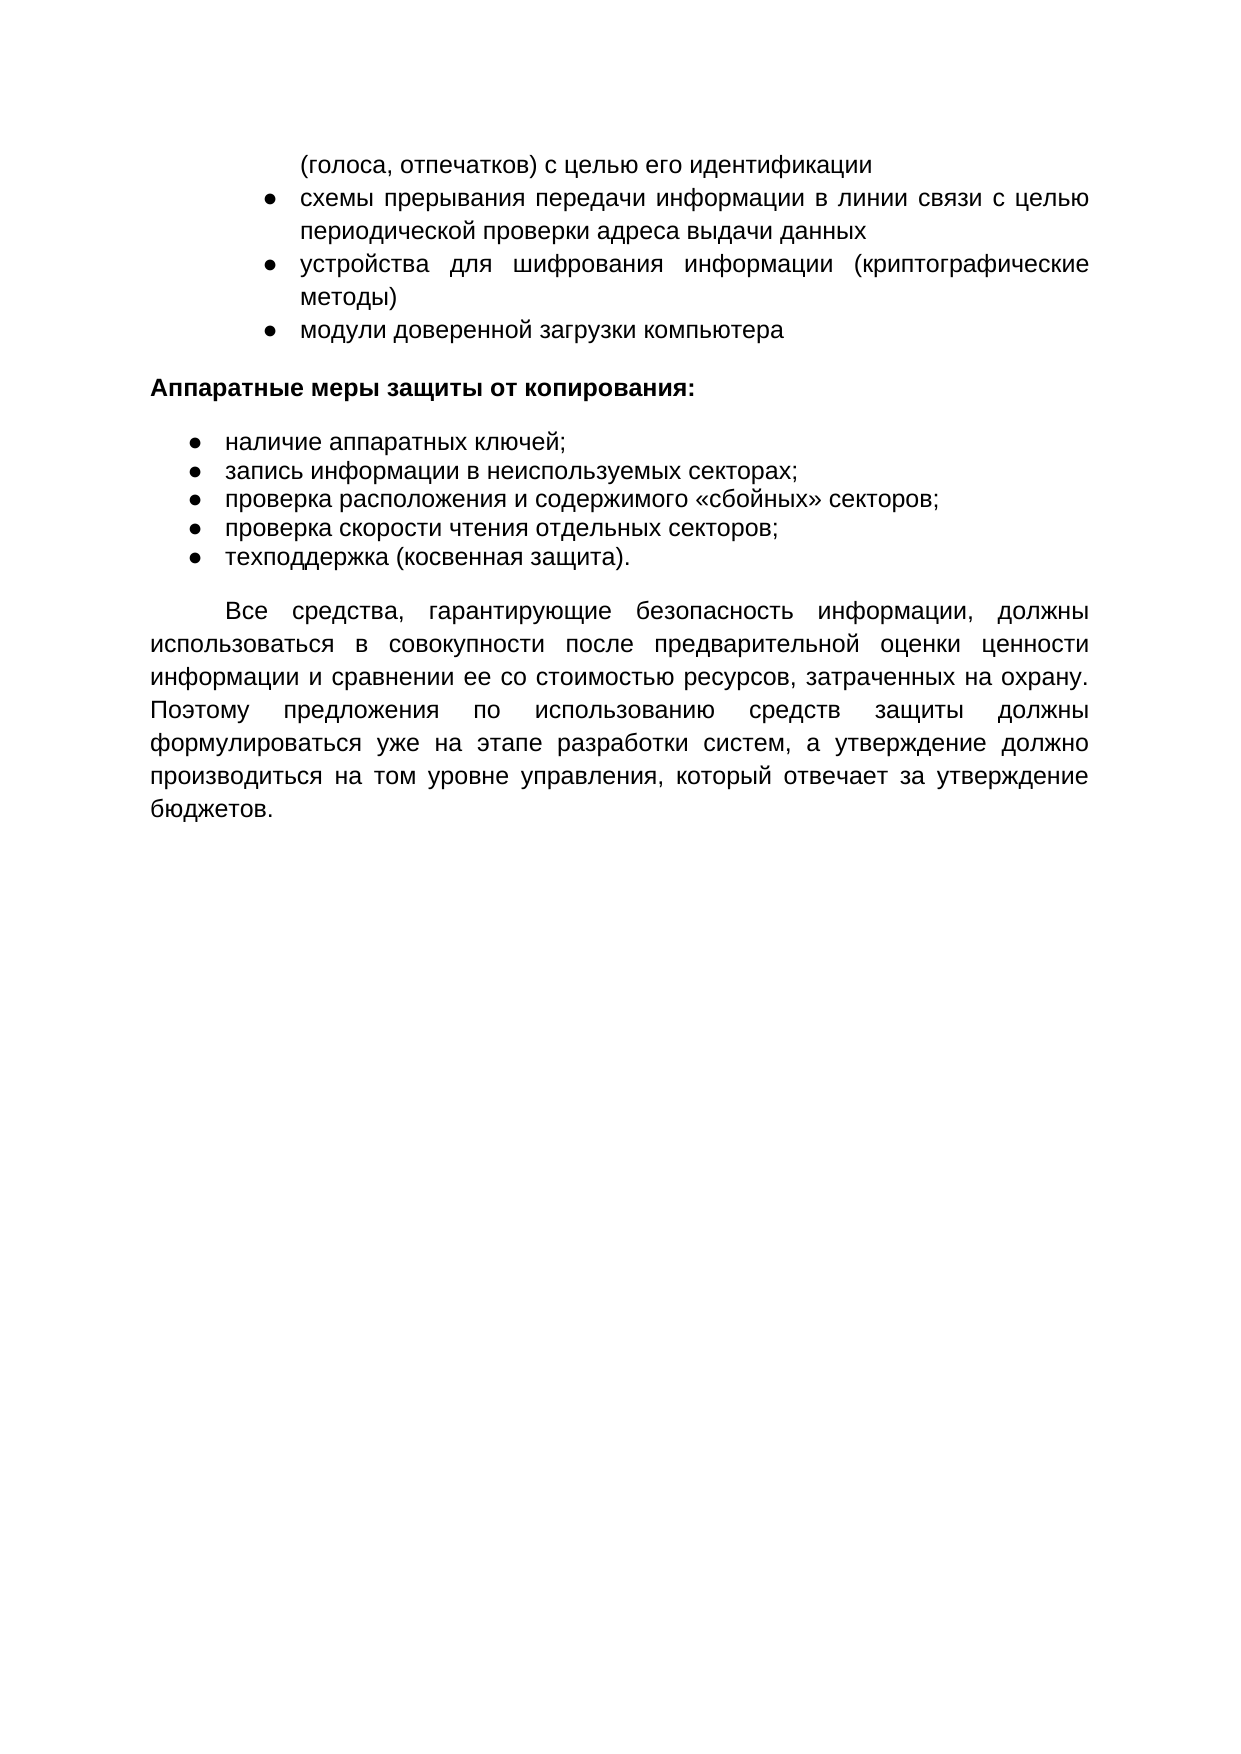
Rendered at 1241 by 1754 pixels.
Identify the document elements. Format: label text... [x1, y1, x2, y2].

text Аппаратные меры защиты от копирования: [150, 373, 1090, 402]
list техподдержка (косвенная защита). [187, 542, 1090, 571]
list проверка скорости чтения отдельных секторов; [187, 513, 1090, 542]
list схемы прерывания передачи информации в линии связи с целью периодической проверки адреса выдачи данных [262, 183, 1090, 245]
list запись информации в неиспользуемых секторах; [187, 456, 1090, 484]
list (голоса, отпечатков) с целью его идентификации [262, 150, 1090, 179]
list модули доверенной загрузки компьютера [262, 315, 1090, 344]
list наличие аппаратных ключей; [187, 427, 1090, 456]
list проверка расположения и содержимого «сбойных» секторов; [187, 484, 1090, 513]
list устройства для шифрования информации (криптографические методы) [262, 249, 1090, 311]
text Все средства, гарантирующие безопасность информации, должны использоваться в совокупности после предварительной оценки ценности информации и сравнении ее со стоимостью ресурсов, затраченных на охрану. Поэтому предложения по использованию средств защиты должны формулироваться уже на этапе разработки систем, а утверждение должно производиться на том уровне управления, который отвечает за утверждение бюджетов. [150, 596, 1090, 822]
